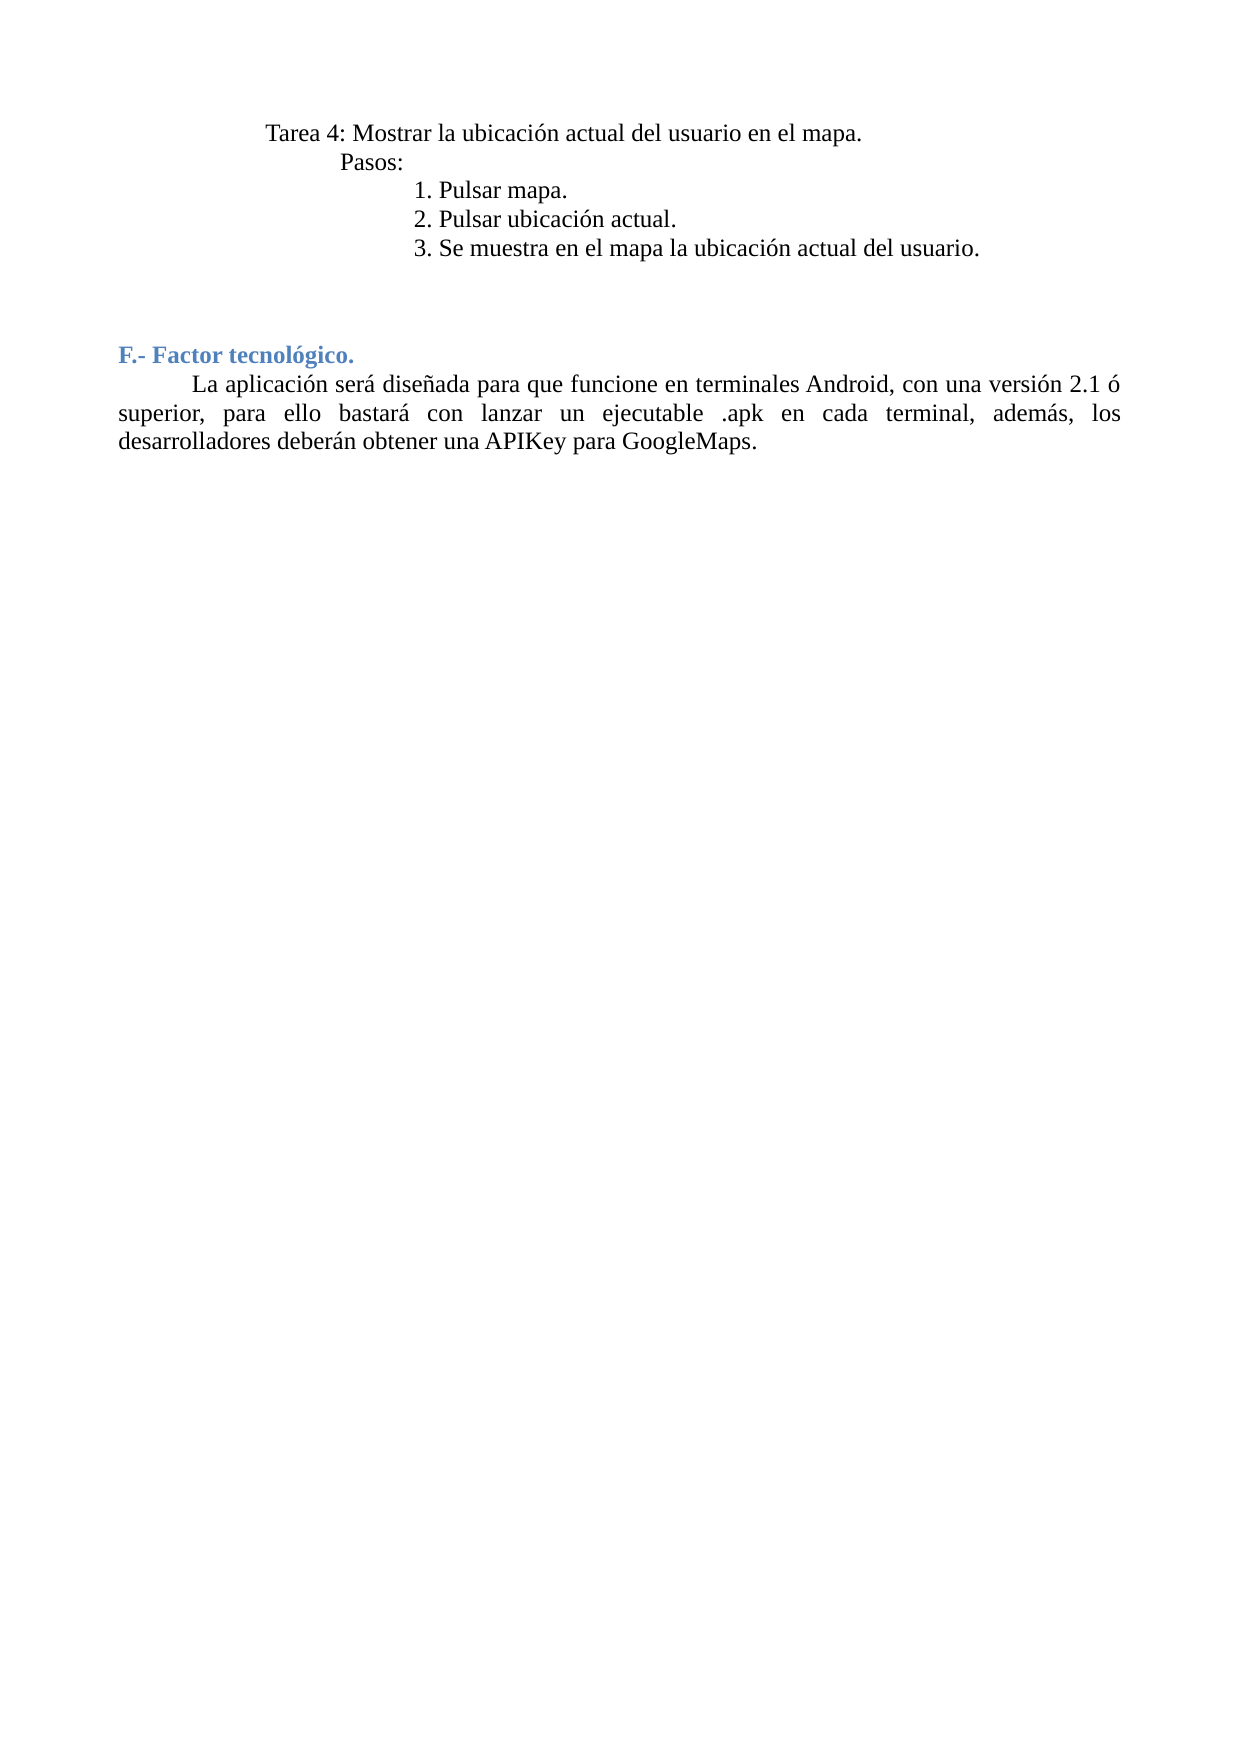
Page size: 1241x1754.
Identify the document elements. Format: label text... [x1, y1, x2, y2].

text 1. Pulsar mapa. [413, 176, 1122, 204]
list Se muestra en el mapa la ubicación actual del usuario. [413, 233, 1122, 262]
text La aplicación será diseñada para que funcione en terminales Android, con una versión 2.1 ó superior, para ello bastará con lanzar un ejecutable .apk en cada terminal, además, los desarrolladores deberán obtener una APIKey para GoogleMaps. [118, 369, 1122, 455]
text 2. Pulsar ubicación actual. [413, 204, 1122, 233]
text Pasos: [266, 147, 1122, 176]
subtitle F.- Factor tecnológico. [118, 340, 1122, 369]
text Tarea 4: Mostrar la ubicación actual del usuario en el mapa. [118, 118, 1122, 147]
